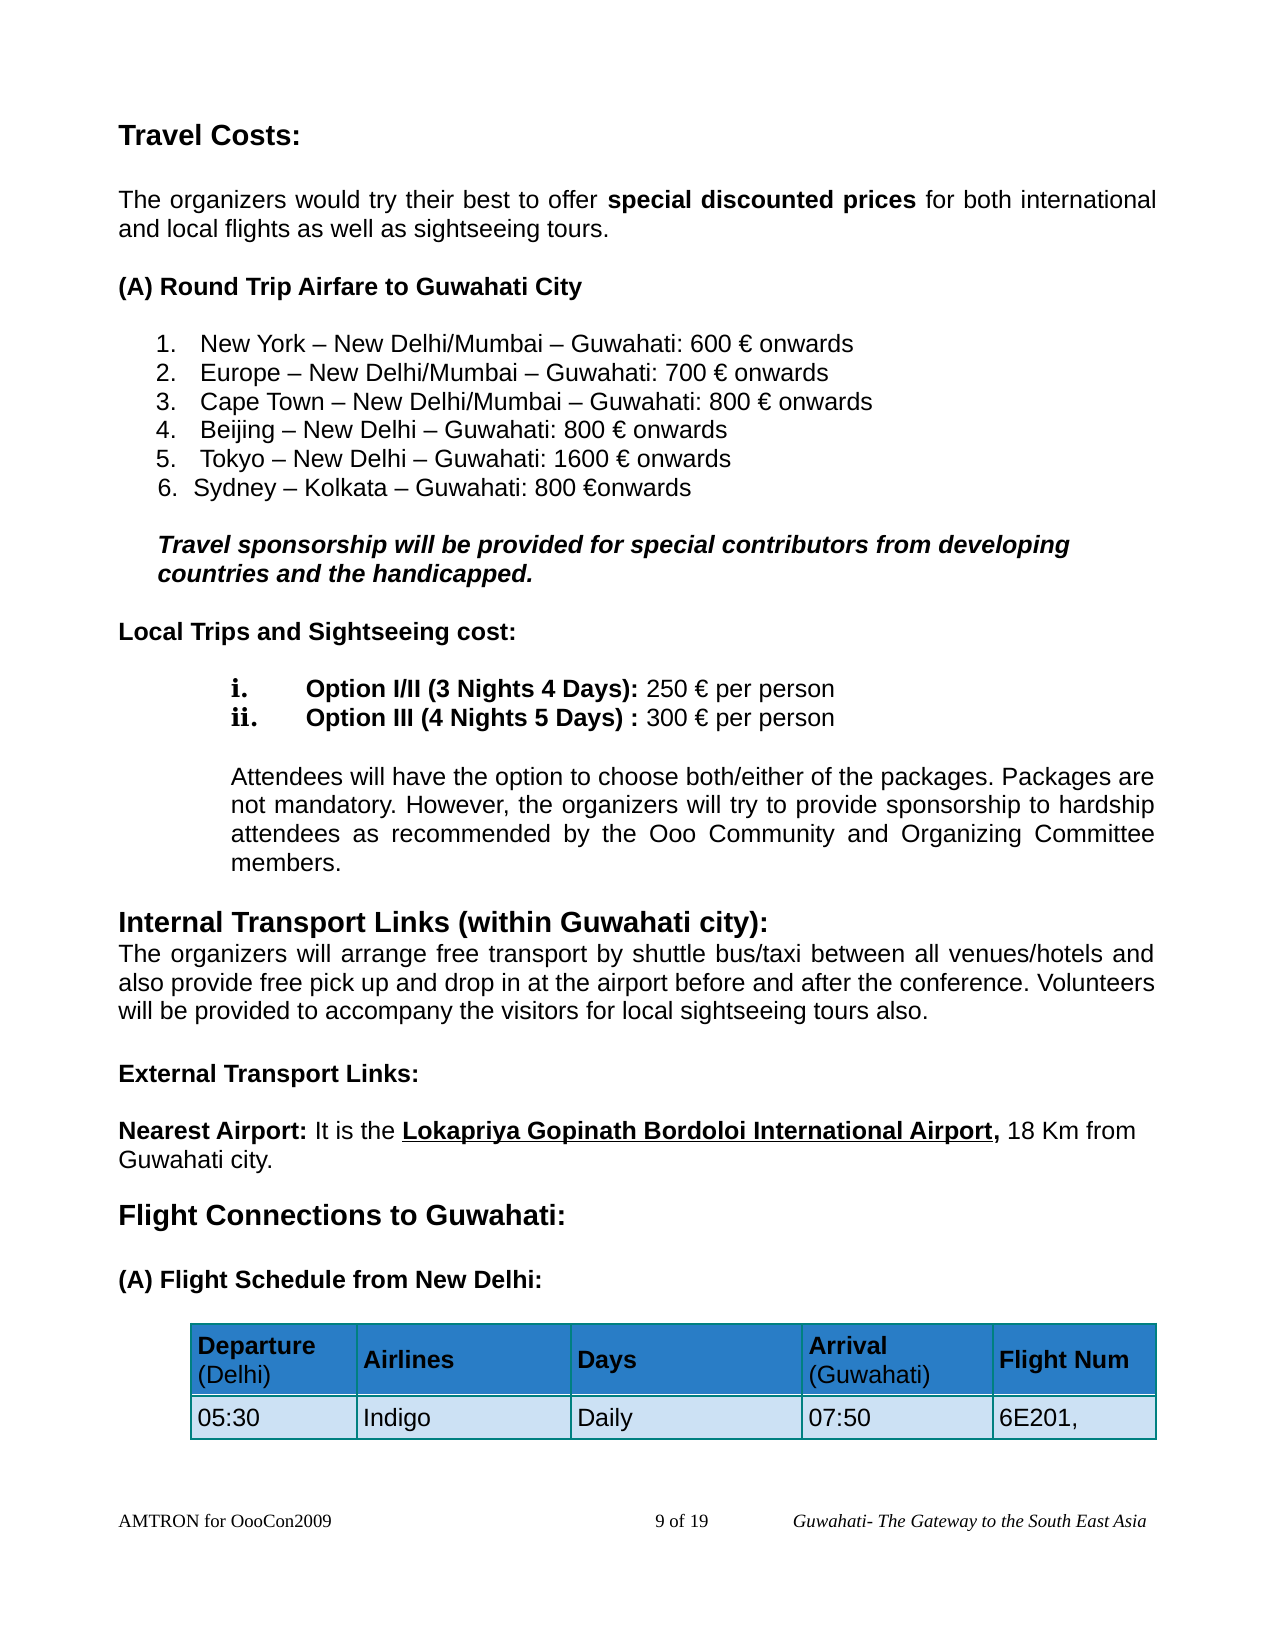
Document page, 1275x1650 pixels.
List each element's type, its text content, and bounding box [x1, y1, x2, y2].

text Travel Costs: [118, 118, 1157, 152]
text Local Trips and Sightseeing cost: [118, 616, 1157, 645]
table_cell Indigo [358, 1397, 570, 1438]
text Flight Connections to Guwahati: [118, 1197, 1157, 1231]
text The organizers will arrange free transport by shuttle bus/taxi between all venues/hotels and also provide free pick up and drop in at the airport before and after the conference. Volunteers will be provided to accompany the visitors for local sightseeing tours also. [118, 939, 1157, 1025]
table_cell 05:30 [192, 1397, 356, 1438]
text Nearest Airport: It is the Lokapriya Gopinath Bordoloi International Airport, 18 Km from Guwahati city. [118, 1116, 1157, 1173]
table_cell 07:50 [803, 1397, 992, 1438]
table_cell Daily [572, 1397, 801, 1438]
list Option III (4 Nights 5 Days) : 300 € per person [231, 703, 1157, 733]
table_header Airlines [358, 1325, 570, 1394]
list Travel sponsorship will be provided for special contributors from developing countries and the handicapped. [157, 530, 1157, 588]
table_header Arrival (Guwahati) [803, 1325, 992, 1394]
table_header Flight Num [994, 1325, 1155, 1394]
text (A) Round Trip Airfare to Guwahati City [118, 271, 1157, 300]
table_header Departure (Delhi) [192, 1325, 356, 1394]
table_header Days [572, 1325, 801, 1394]
list New York – New Delhi/Mumbai – Guwahati: 600 € onwards [156, 329, 1157, 358]
list Option I/II (3 Nights 4 Days): 250 € per person [231, 674, 1157, 703]
text (A) Flight Schedule from New Delhi: [118, 1264, 1157, 1322]
text The organizers would try their best to offer special discounted prices for both international and local flights as well as sightseeing tours. [118, 185, 1157, 243]
list Beijing – New Delhi – Guwahati: 800 € onwards [156, 415, 1157, 444]
list Europe – New Delhi/Mumbai – Guwahati: 700 € onwards [156, 358, 1157, 386]
list Tokyo – New Delhi – Guwahati: 1600 € onwards [156, 444, 1157, 473]
text External Transport Links: [118, 1058, 1157, 1087]
table_cell 6E201, [994, 1397, 1155, 1438]
list Sydney – Kolkata – Guwahati: 800 €onwards [157, 473, 1157, 530]
text Internal Transport Links (within Guwahati city): [118, 905, 1157, 939]
list Cape Town – New Delhi/Mumbai – Guwahati: 800 € onwards [156, 386, 1157, 415]
text Attendees will have the option to choose both/either of the packages. Packages are not mandatory. However, the organizers will try to provide sponsorship to hardship attendees as recommended by the Ooo Community and Organizing Committee members. [231, 761, 1157, 876]
